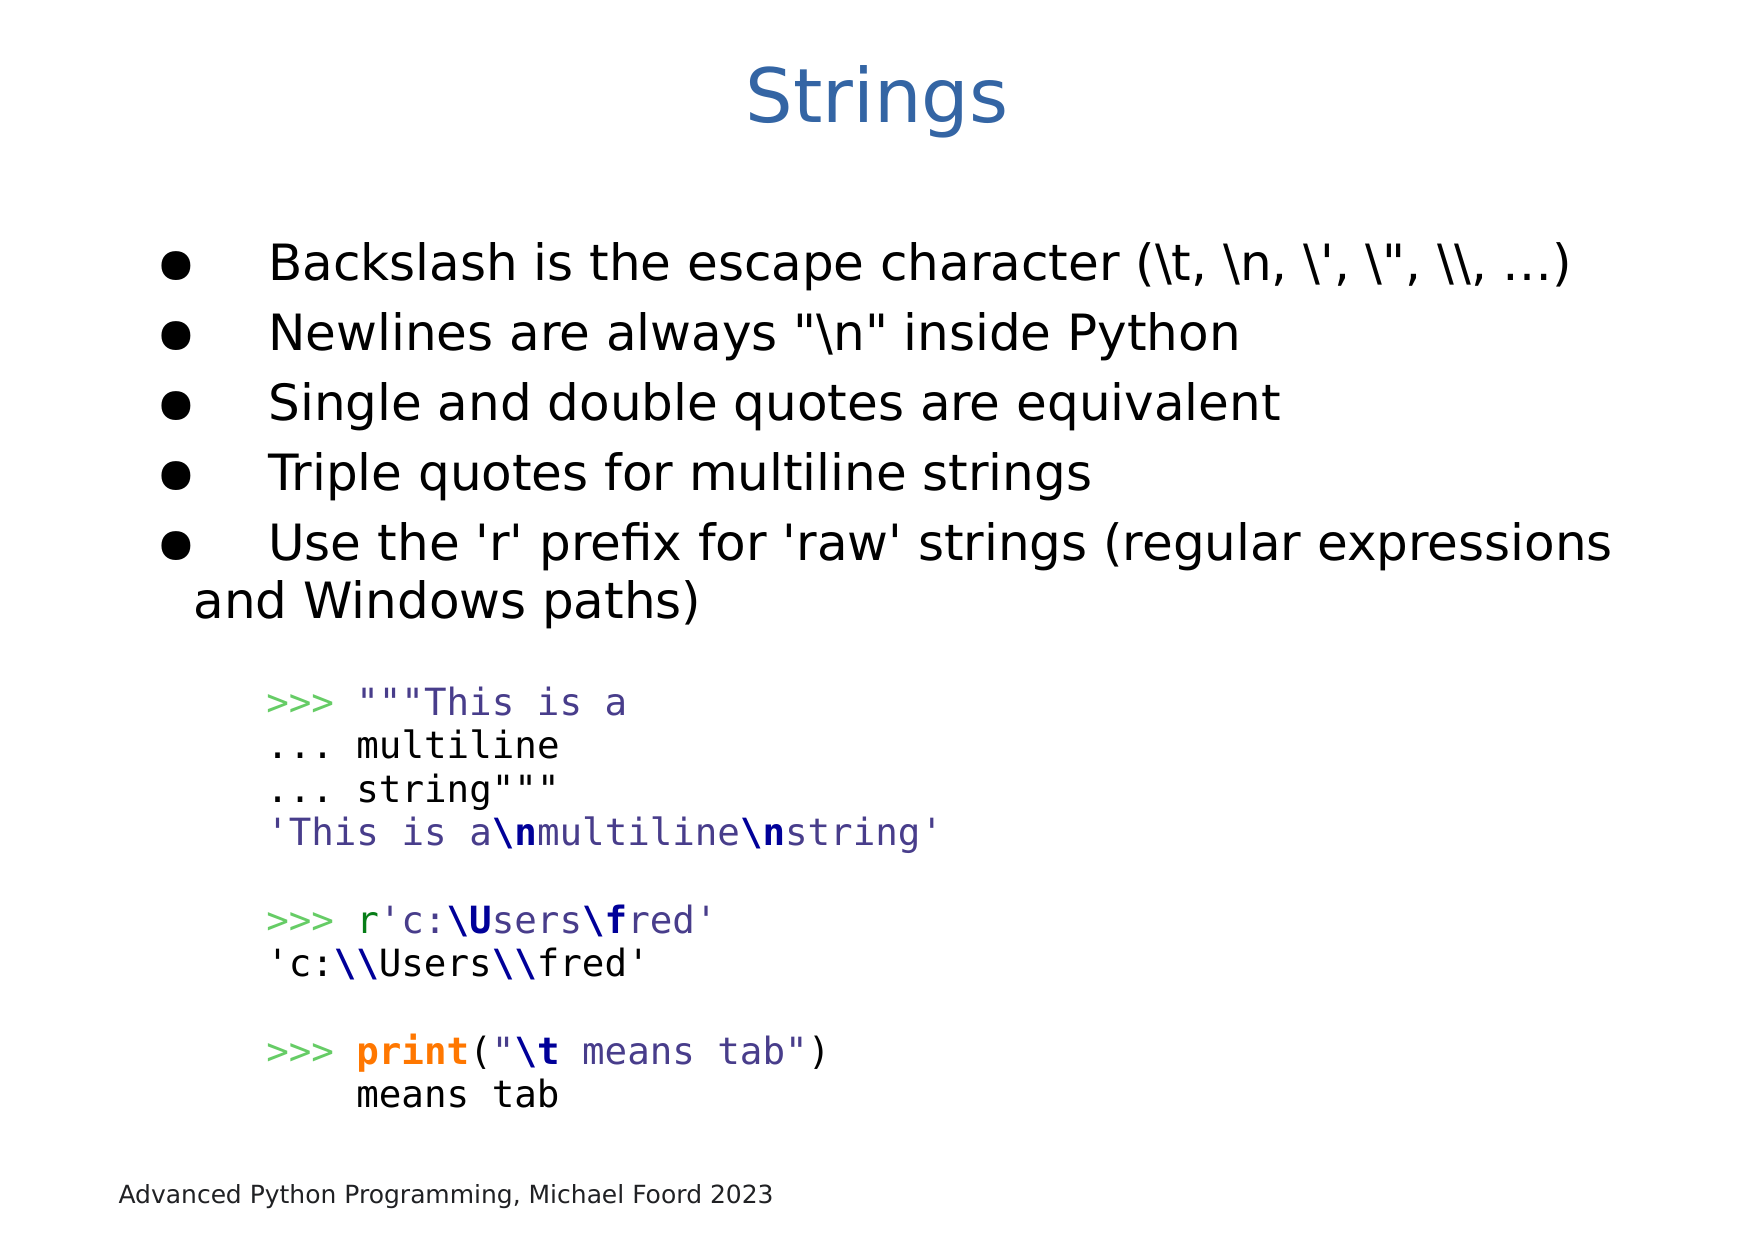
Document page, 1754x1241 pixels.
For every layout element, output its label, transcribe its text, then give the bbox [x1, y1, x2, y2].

text 'c:\\Users\\fred' [266, 942, 1636, 986]
text >>> r'c:\Users\fred' [266, 898, 1636, 942]
text ... string""" [266, 767, 1636, 811]
text 'This is a\nmultiline\nstring' [266, 811, 1636, 855]
text means tab [266, 1073, 1636, 1117]
text >>> print("\t means tab") [266, 1029, 1636, 1073]
list Single and double quotes are equivalent [156, 374, 1636, 432]
text ... multiline [266, 724, 1636, 767]
list Newlines are always "\n" inside Python [156, 304, 1636, 362]
list Use the 'r' prefix for 'raw' strings (regular expressions and Windows paths) [156, 514, 1636, 631]
list Backslash is the escape character (\t, \n, \', \", \\, …) [156, 234, 1636, 292]
subtitle Strings [118, 53, 1636, 140]
text >>> """This is a [266, 680, 1636, 724]
list Triple quotes for multiline strings [156, 444, 1636, 502]
